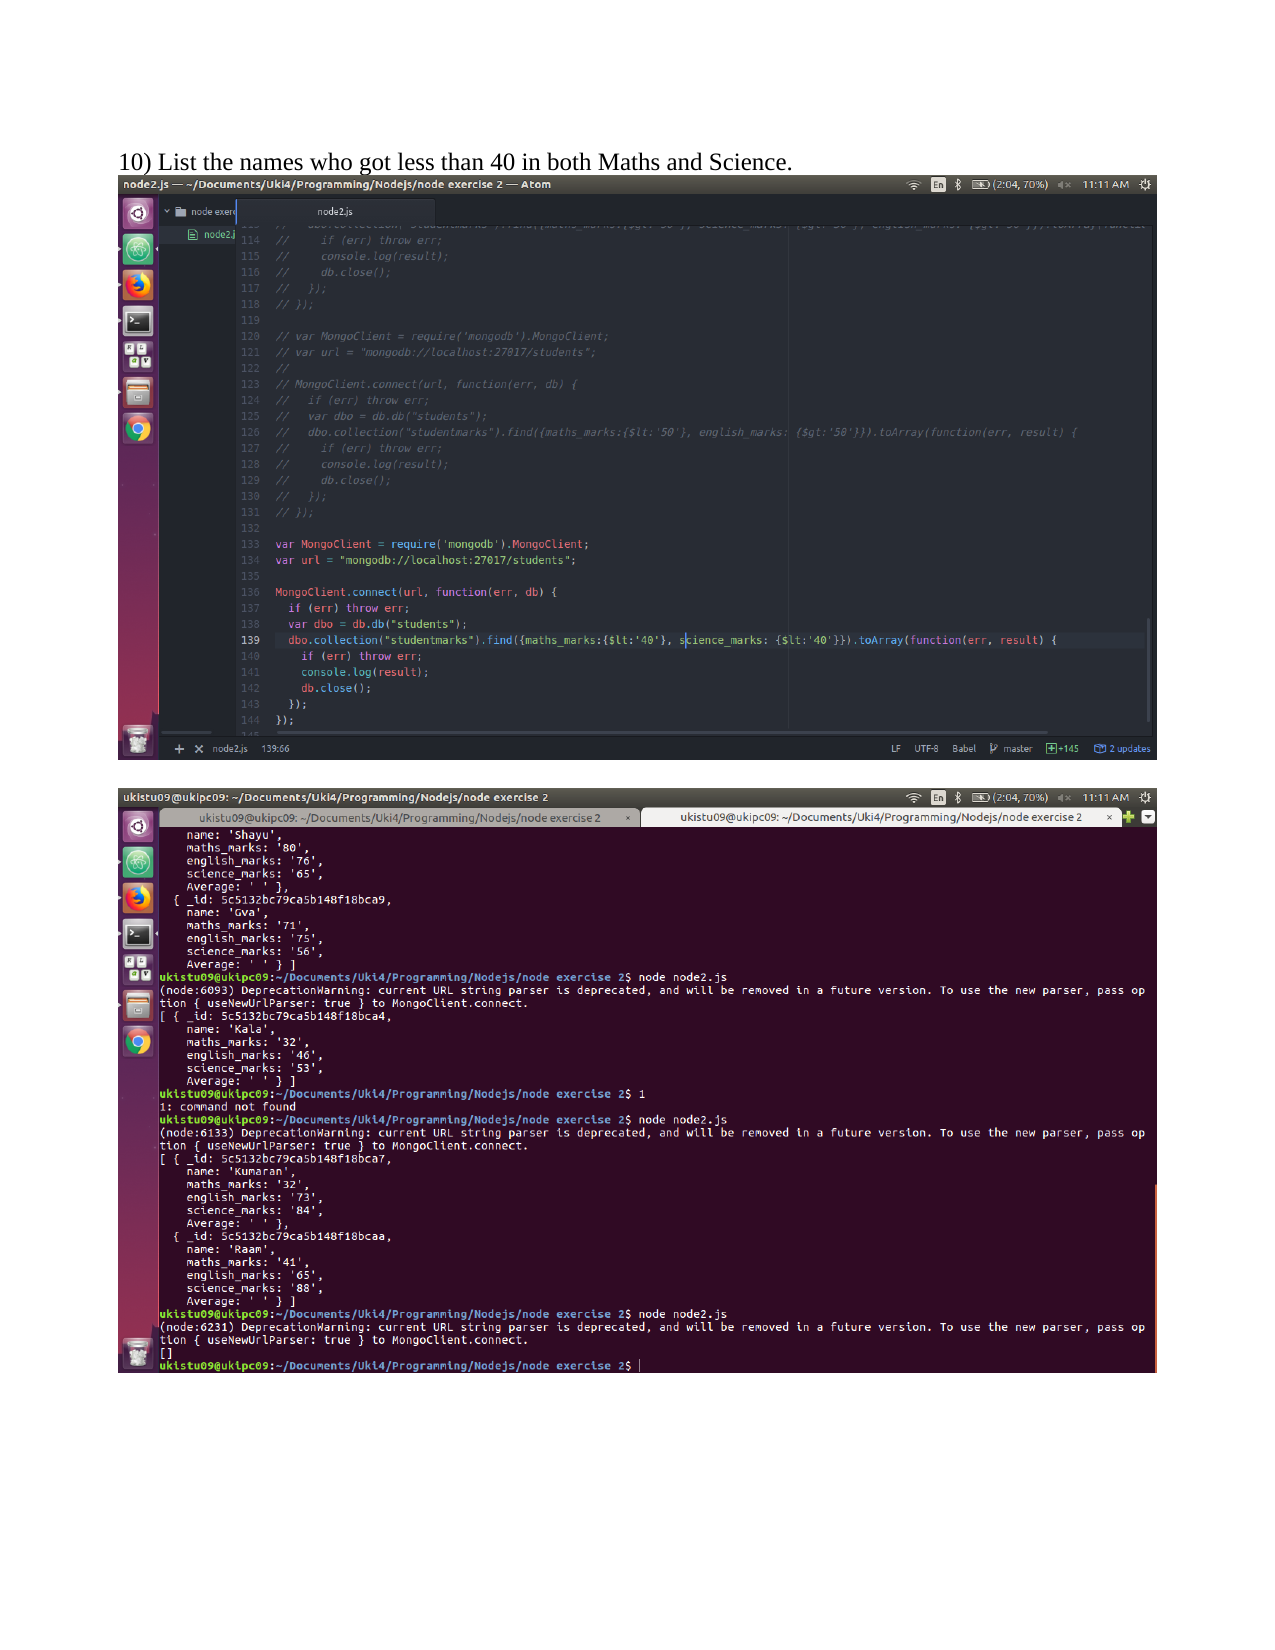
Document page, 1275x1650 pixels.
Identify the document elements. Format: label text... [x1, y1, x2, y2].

text 10) List the names who got less than 40 in both Maths and Science. [118, 147, 1157, 175]
picture [118, 175, 1157, 760]
picture [118, 788, 1157, 1373]
